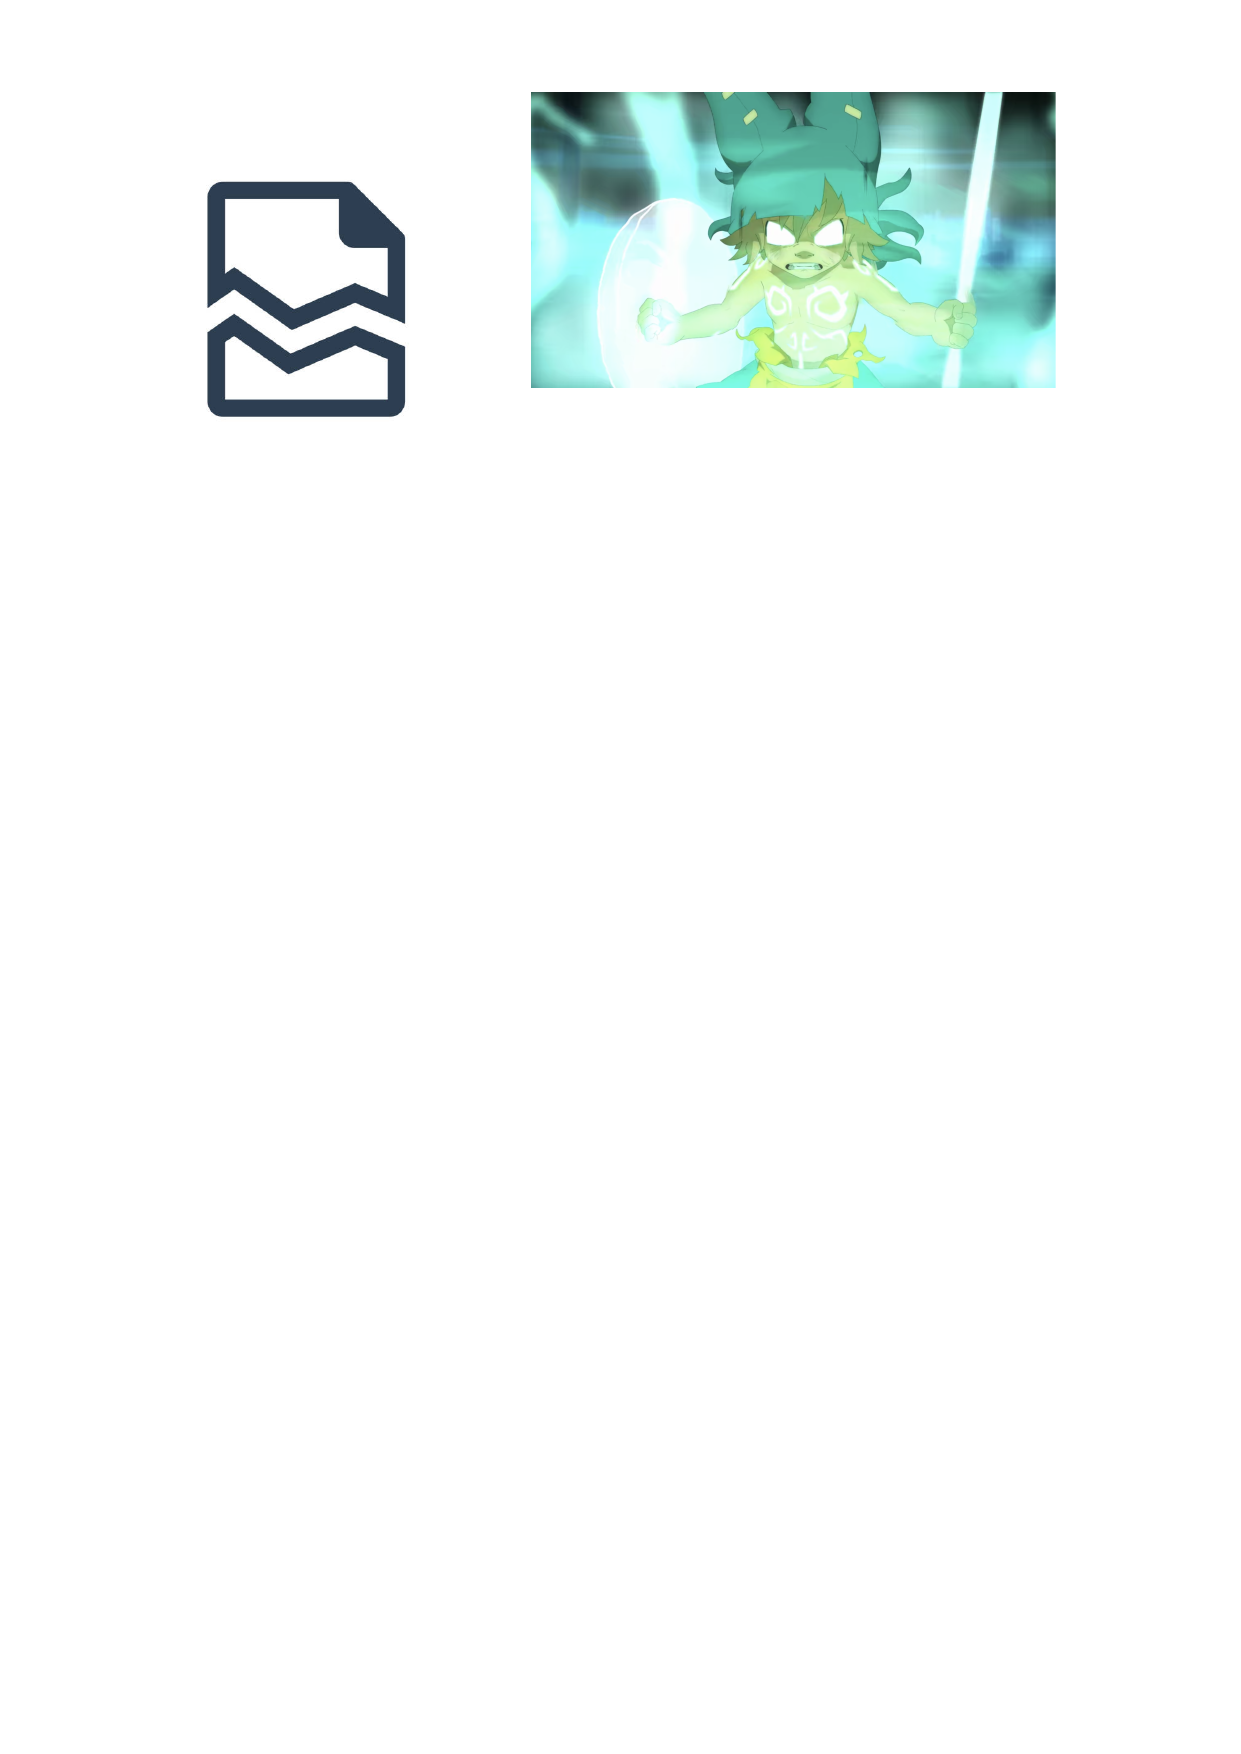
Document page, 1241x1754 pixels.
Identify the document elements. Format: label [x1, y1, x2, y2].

picture [531, 92, 1056, 388]
picture [117, 110, 495, 488]
